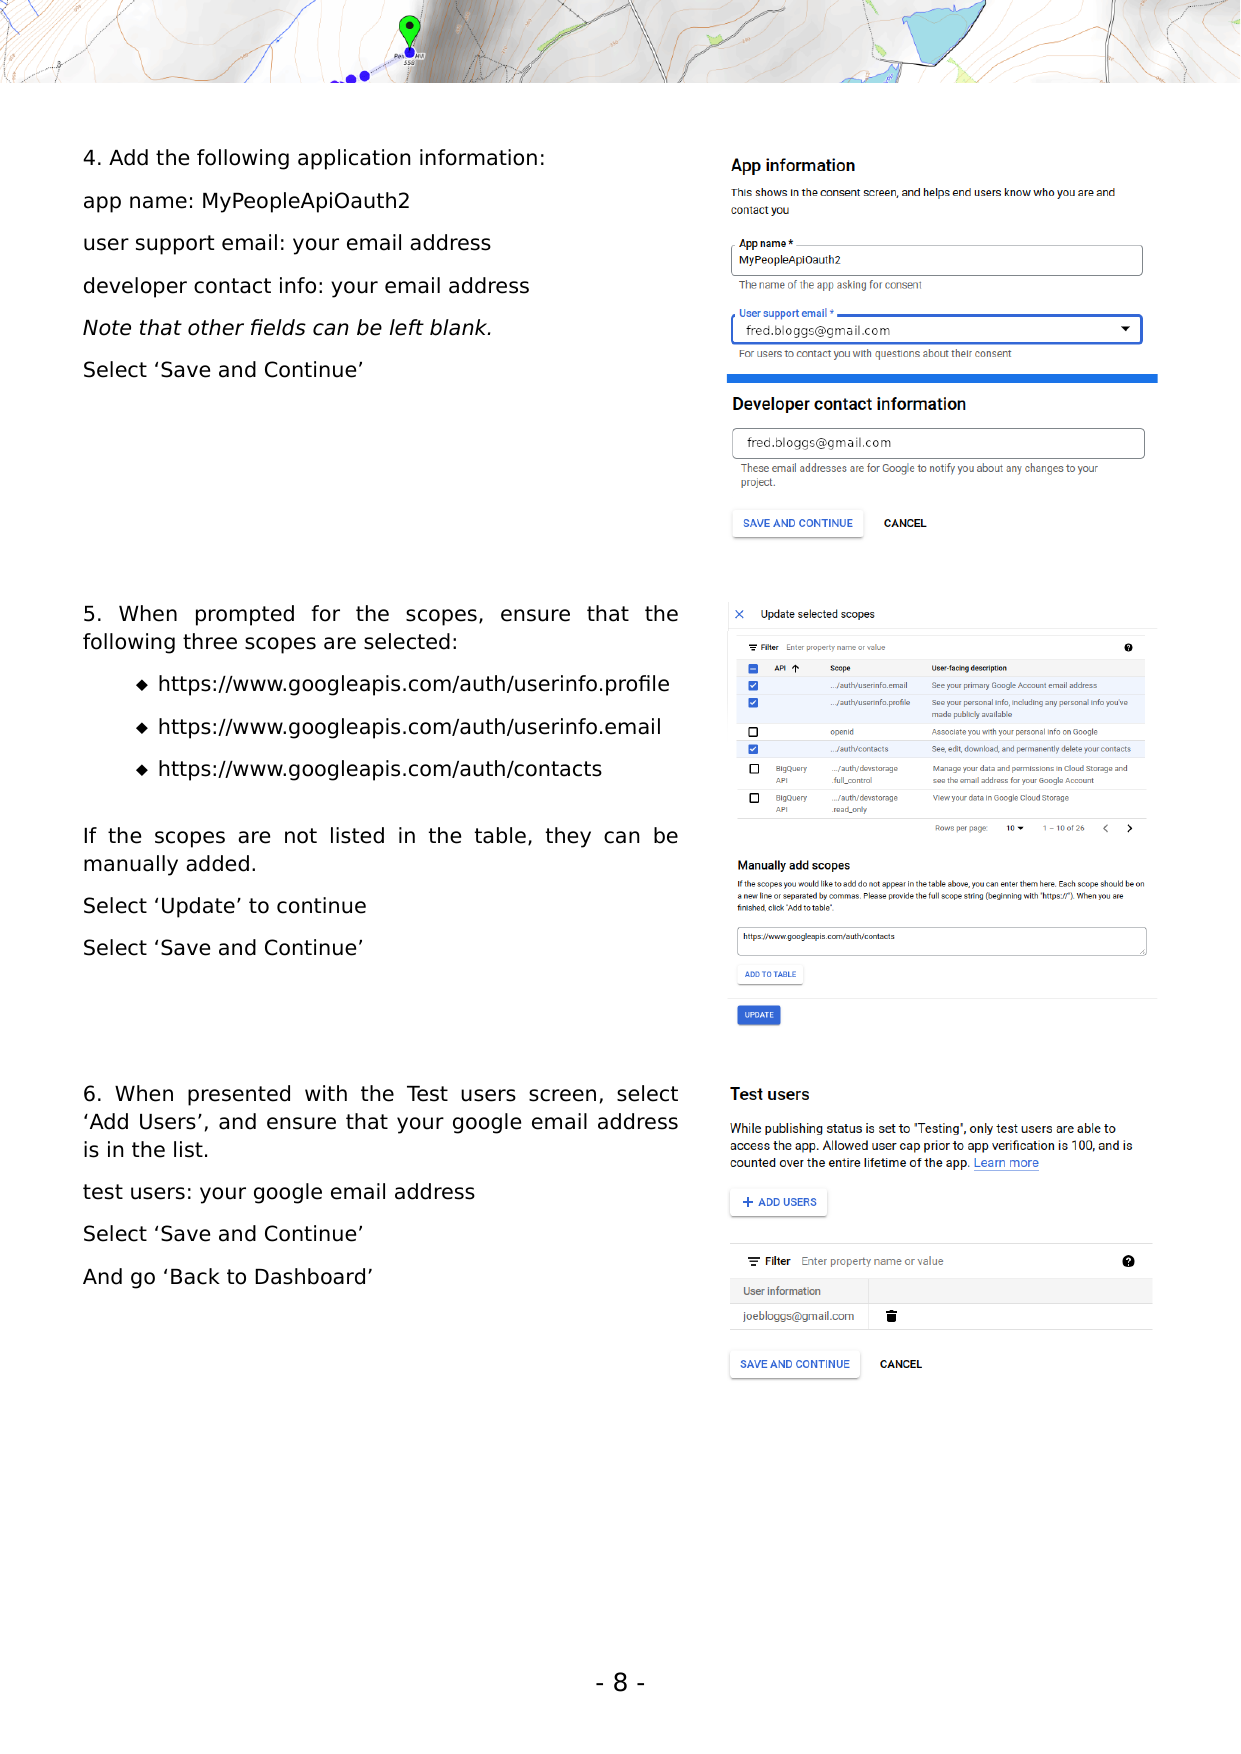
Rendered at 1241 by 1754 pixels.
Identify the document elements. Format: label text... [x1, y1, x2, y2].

table_cell 4. Add the following application information: app name: MyPeopleApiOauth2 user support email: your email address developer contact info: your email address Note that other fields can be left blank. Select ‘Save and Continue’ [59, 123, 703, 578]
table_cell 6. When presented with the Test users screen, select ‘Add Users’, and ensure that your google email address is in the list. test users: your google email address Select ‘Save and Continue’ And go ‘Back to Dashboard’ [59, 1059, 703, 1415]
picture [726, 146, 1158, 555]
table_cell 5. When prompted for the scopes, ensure that the following three scopes are selected: https://www.googleapis.com/auth/userinfo.profile https://www.googleapis.com/auth/userinfo.email https://www.googleapis.com/auth/contacts If the scopes are not listed in the table, they can be manually added. Select ‘Update’ to continue Select ‘Save and Continue’ [59, 579, 703, 1058]
picture [726, 602, 1158, 1035]
table_cell [703, 579, 1181, 1058]
table_cell [703, 123, 1181, 578]
picture [726, 1082, 1158, 1392]
table_cell [703, 1059, 1181, 1415]
picture [0, 0, 1241, 83]
